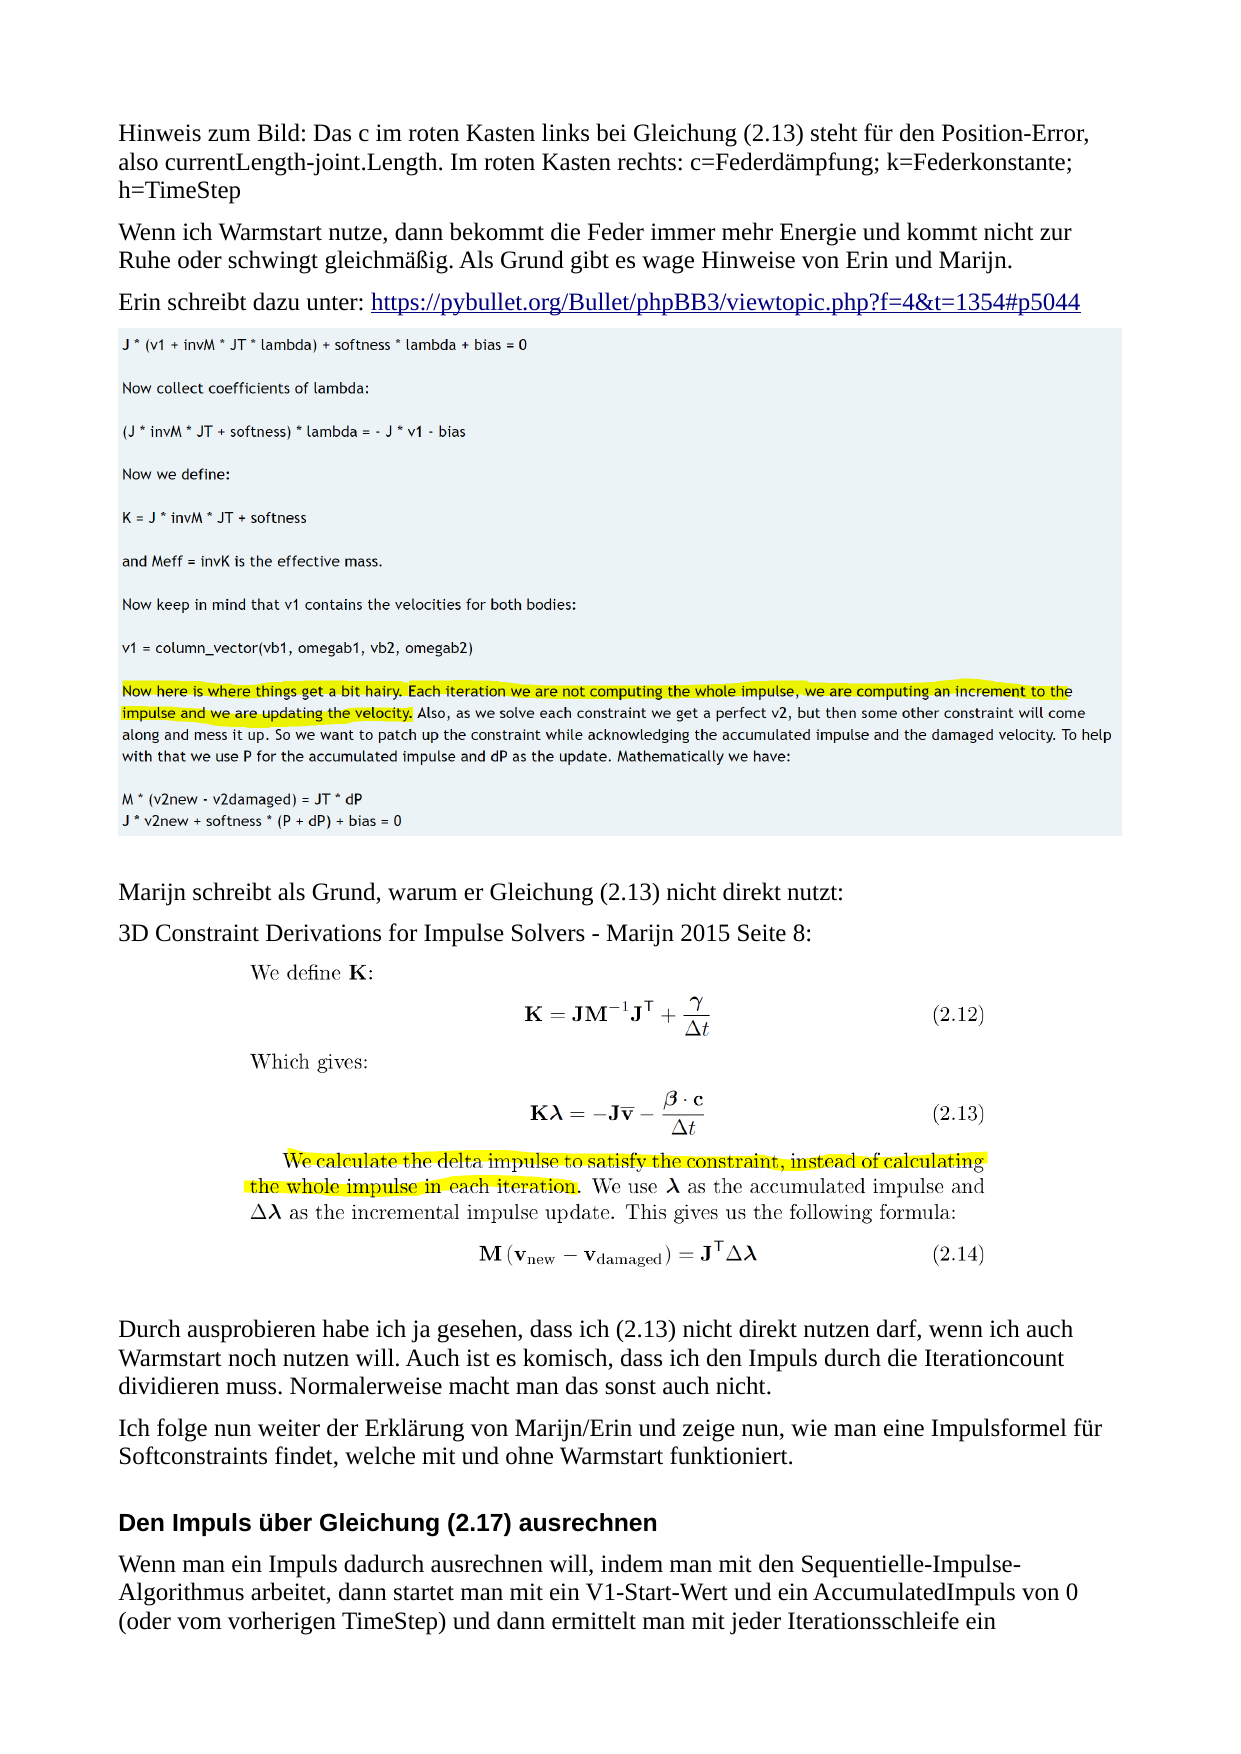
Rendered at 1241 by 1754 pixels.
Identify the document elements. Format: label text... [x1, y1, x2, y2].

text Erin schreibt dazu unter: https://pybullet.org/Bullet/phpBB3/viewtopic.php?f=4&t=1354#p5044 [118, 287, 1122, 316]
text Marijn schreibt als Grund, warum er Gleichung (2.13) nicht direkt nutzt: [118, 877, 1122, 905]
subtitle Den Impuls über Gleichung (2.17) ausrechnen [118, 1508, 1122, 1536]
text Wenn man ein Impuls dadurch ausrechnen will, indem man mit den Sequentielle-Impulse-Algorithmus arbeitet, dann startet man mit ein V1-Start-Wert und ein AccumulatedImpuls von 0 (oder vom vorherigen TimeStep) und dann ermittelt man mit jeder Iterationsschleife ein [118, 1549, 1122, 1635]
text Wenn ich Warmstart nutze, dann bekommt die Feder immer mehr Energie und kommt nicht zur Ruhe oder schwingt gleichmäßig. Als Grund gibt es wage Hinweise von Erin und Marijn. [118, 217, 1122, 274]
text 3D Constraint Derivations for Impulse Solvers - Marijn 2015 Seite 8: [118, 918, 1122, 947]
picture [243, 959, 997, 1273]
text Ich folge nun weiter der Erklärung von Marijn/Erin und zeige nun, wie man eine Impulsformel für Softconstraints findet, welche mit und ohne Warmstart funktioniert. [118, 1413, 1122, 1470]
text Durch ausprobieren habe ich ja gesehen, dass ich (2.13) nicht direkt nutzen darf, wenn ich auch Warmstart noch nutzen will. Auch ist es komisch, dass ich den Impuls durch die Iterationcount dividieren muss. Normalerweise macht man das sonst auch nicht. [118, 1314, 1122, 1400]
text Hinweis zum Bild: Das c im roten Kasten links bei Gleichung (2.13) steht für den Position-Error, also currentLength-joint.Length. Im roten Kasten rechts: c=Federdämpfung; k=Federkonstante; h=TimeStep [118, 118, 1122, 204]
picture [118, 328, 1123, 836]
